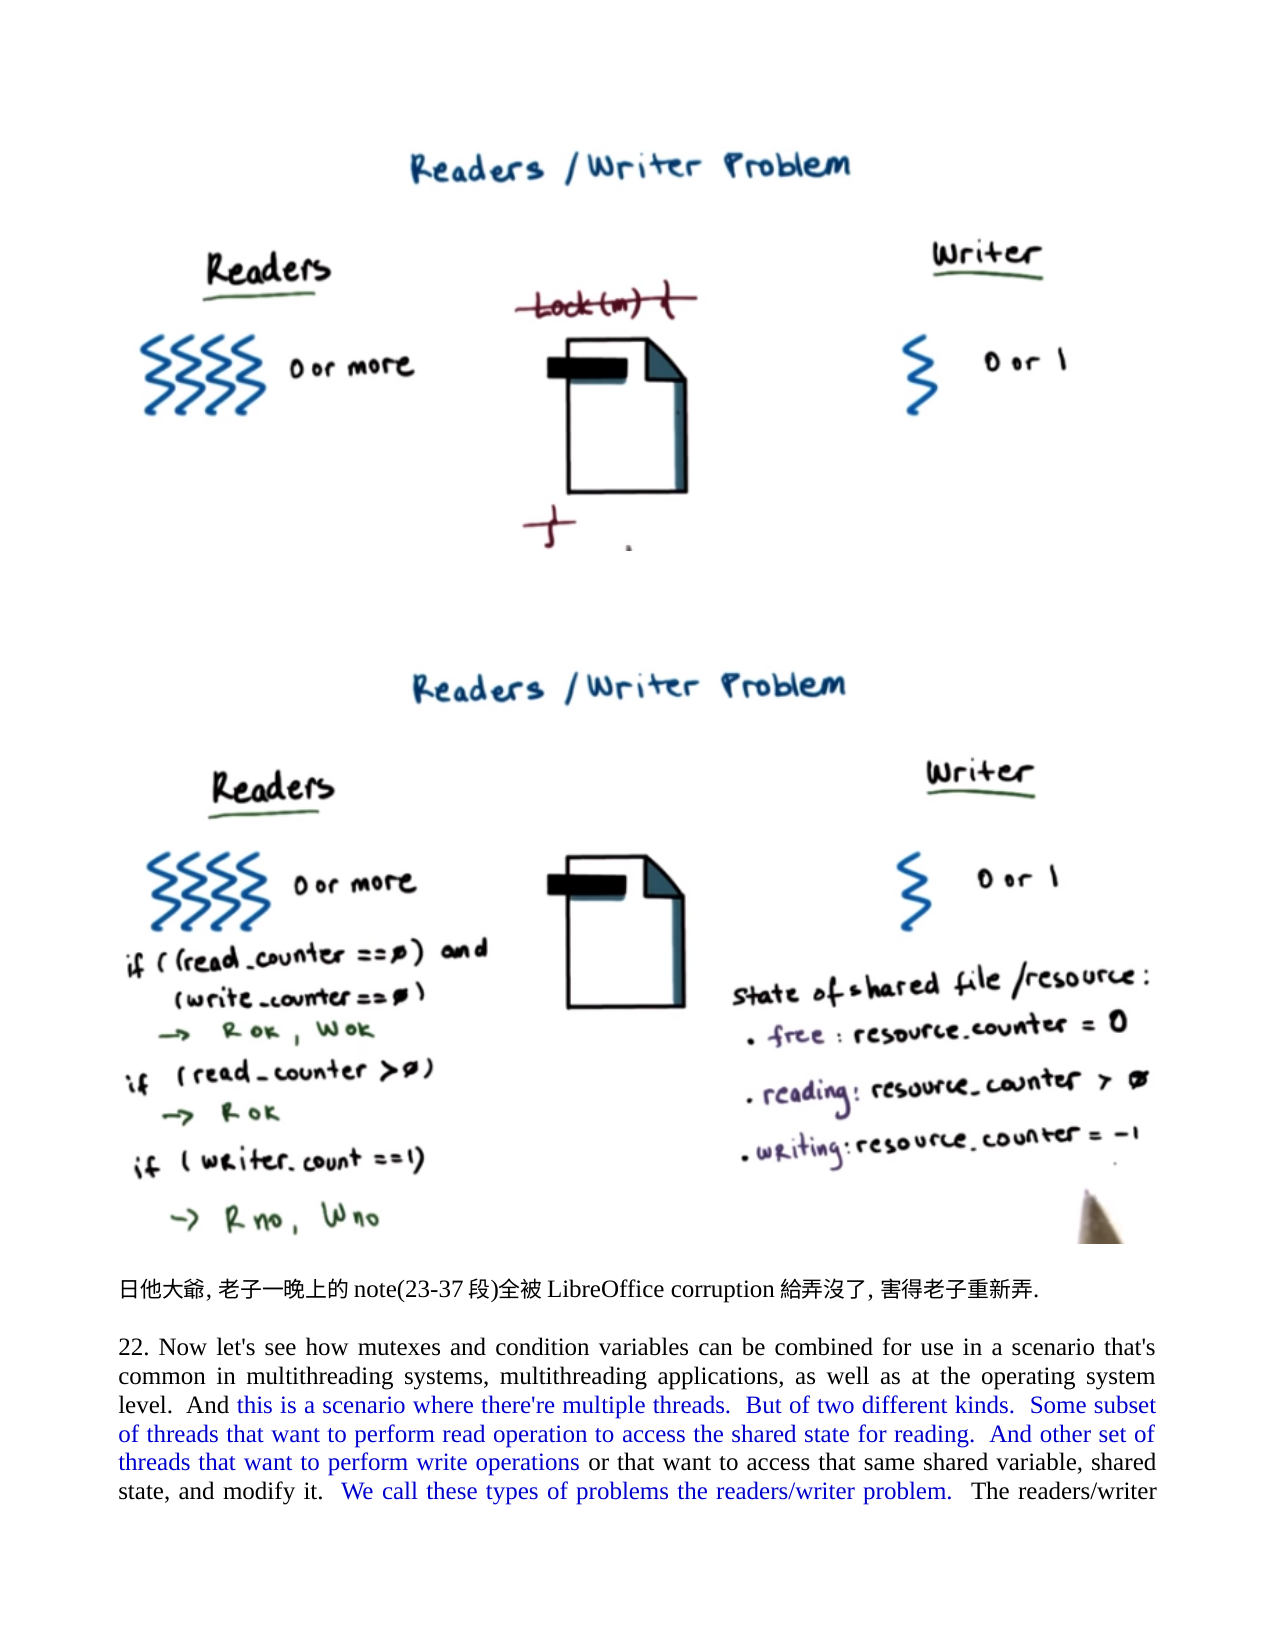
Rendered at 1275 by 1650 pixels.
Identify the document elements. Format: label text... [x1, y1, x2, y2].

picture [118, 146, 1157, 551]
picture [118, 665, 1157, 1244]
text 日他大爺, 老子一晚上的note(23-37段)全被LibreOffice corruption給弄沒了, 害得老子重新弄. [118, 1272, 1157, 1304]
text 22. Now let's see how mutexes and condition variables can be combined for use in a scenario that's common in multithreading systems, multithreading applications, as well as at the operating system level. And this is a scenario where there're multiple threads. But of two different kinds. Some subset of threads that want to perform read operation to access the shared state for reading. And other set of threads that want to perform write operations or that want to access that same shared variable, shared state, and modify it. We call these types of problems the readers/writer problem. The readers/writer [118, 1332, 1157, 1505]
